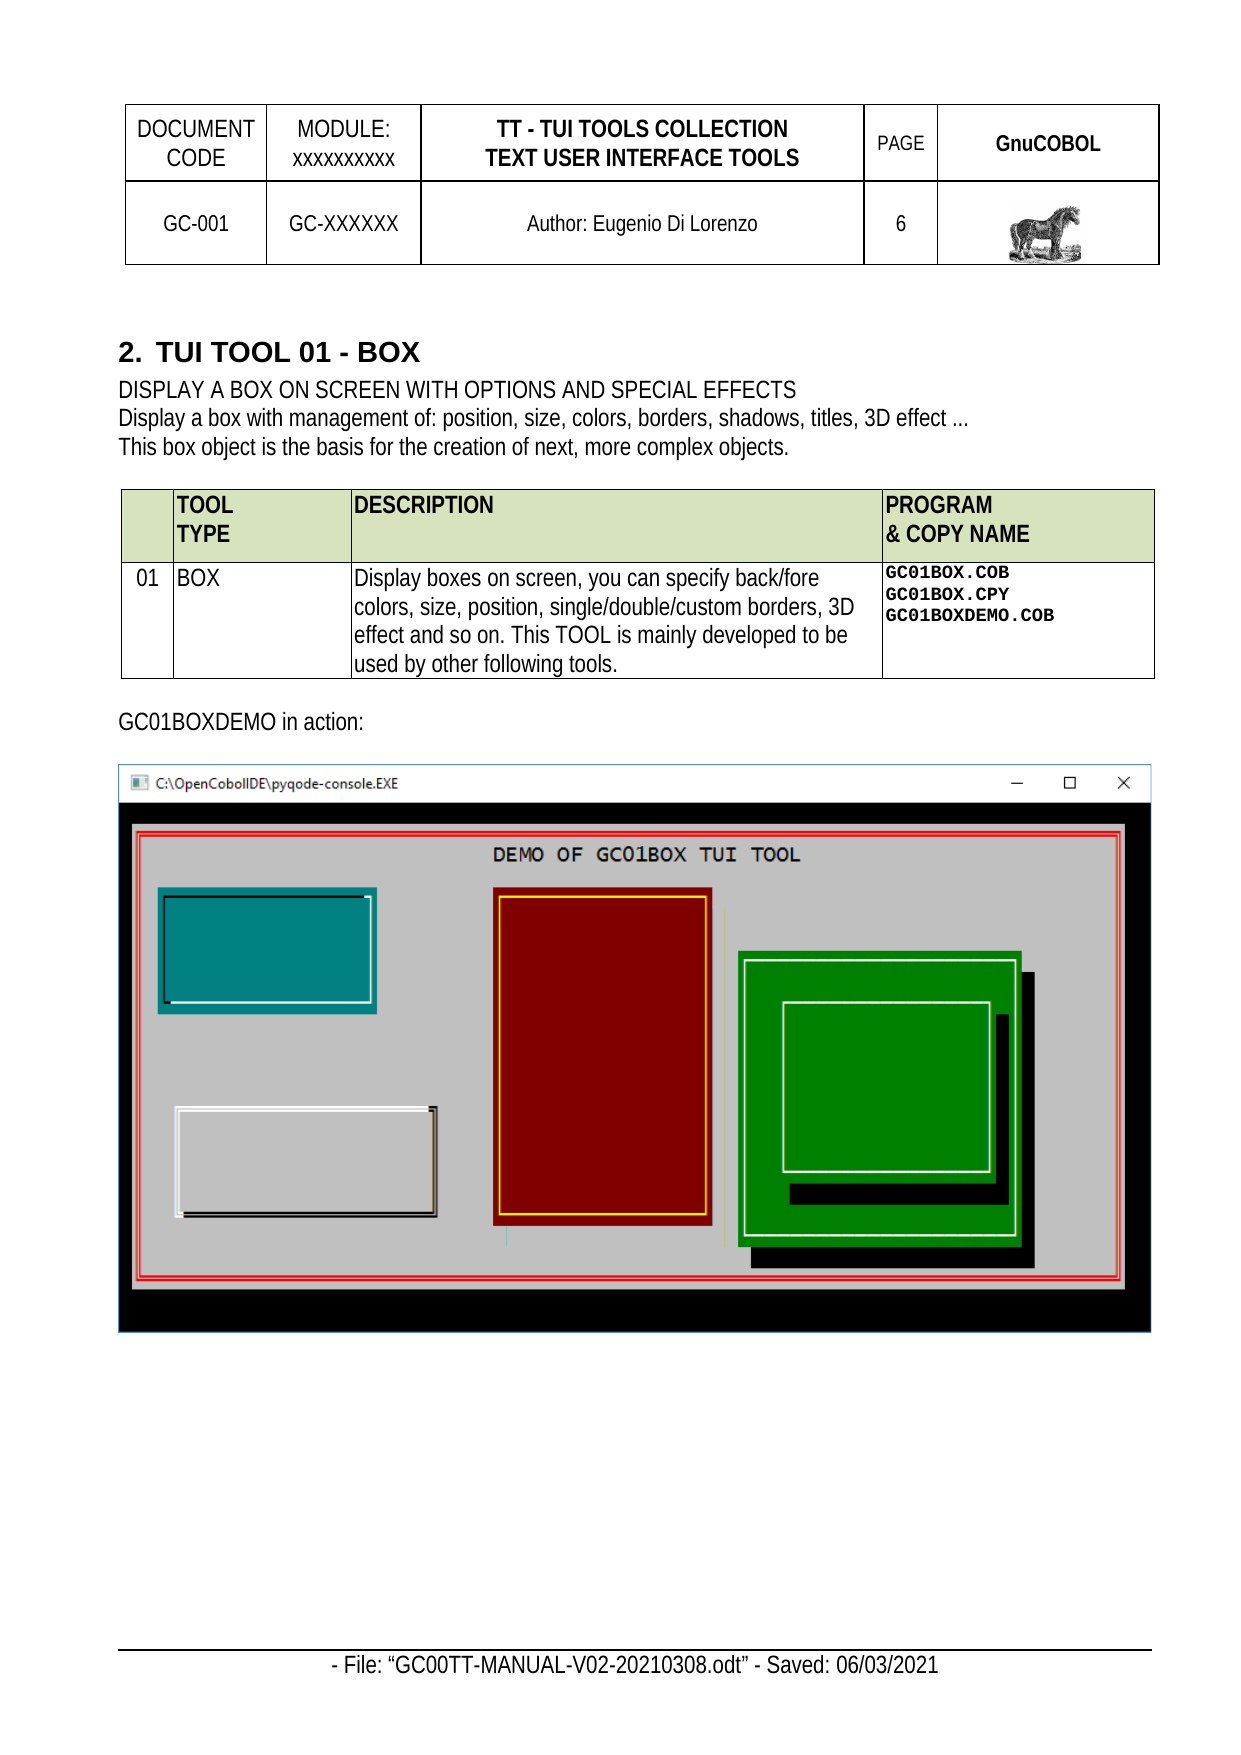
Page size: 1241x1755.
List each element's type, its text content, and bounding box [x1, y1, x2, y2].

table_header TOOL TYPE [174, 490, 351, 562]
table_header PROGRAM & COPY NAME [883, 490, 1154, 562]
table_cell Display boxes on screen, you can specify back/fore colors, size, position, single/double/custom borders, 3D effect and so on. This TOOL is mainly developed to be used by other following tools. [352, 563, 882, 678]
table_cell GC01BOX.COB GC01BOX.CPY GC01BOXDEMO.COB [883, 563, 1154, 678]
table_cell BOX [174, 563, 351, 678]
table_cell 01 [122, 563, 173, 678]
text GC01BOXDEMO in action: [118, 707, 1152, 736]
table_header DESCRIPTION [352, 490, 882, 562]
text DISPLAY A BOX ON SCREEN WITH OPTIONS AND SPECIAL EFFECTS Display a box with management of: position, size, colors, borders, shadows, titles, 3D effect ... This box object is the basis for the creation of next, more complex objects. [118, 375, 1152, 461]
table_header [122, 490, 173, 562]
subtitle TUI TOOL 01 - BOX [118, 335, 1152, 368]
